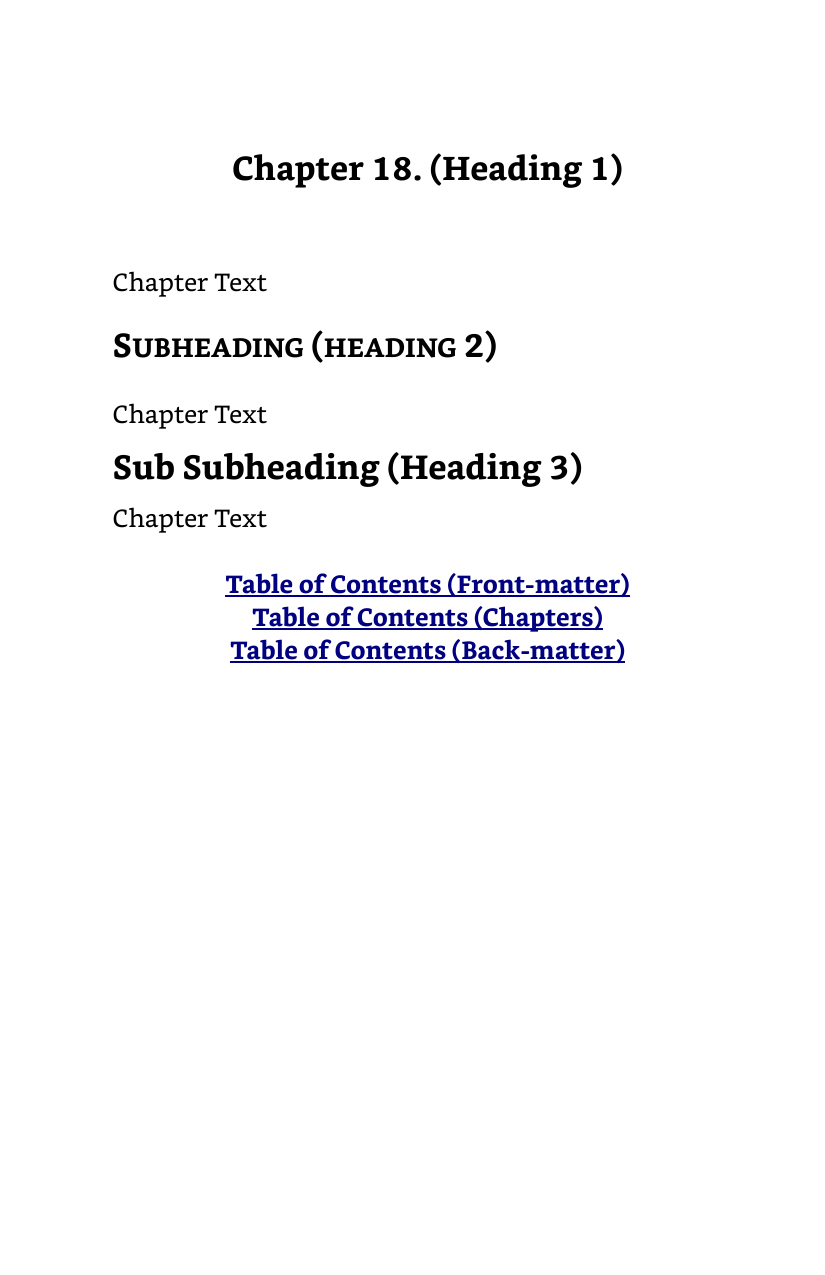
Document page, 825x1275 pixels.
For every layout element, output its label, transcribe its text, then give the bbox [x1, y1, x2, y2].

text Chapter Text [112, 397, 742, 429]
text Table of Contents (Chapters) [112, 600, 742, 633]
text Chapter Text [112, 501, 742, 534]
text Table of Contents (Back-matter) [112, 633, 742, 666]
text Chapter Text [112, 264, 742, 297]
subtitle Chapter 18. (Heading 1) [112, 146, 742, 189]
subtitle Subheading (heading 2) [112, 322, 742, 366]
text Table of Contents (Front-matter) [112, 567, 742, 600]
subtitle Sub Subheading (Heading 3) [112, 444, 742, 488]
